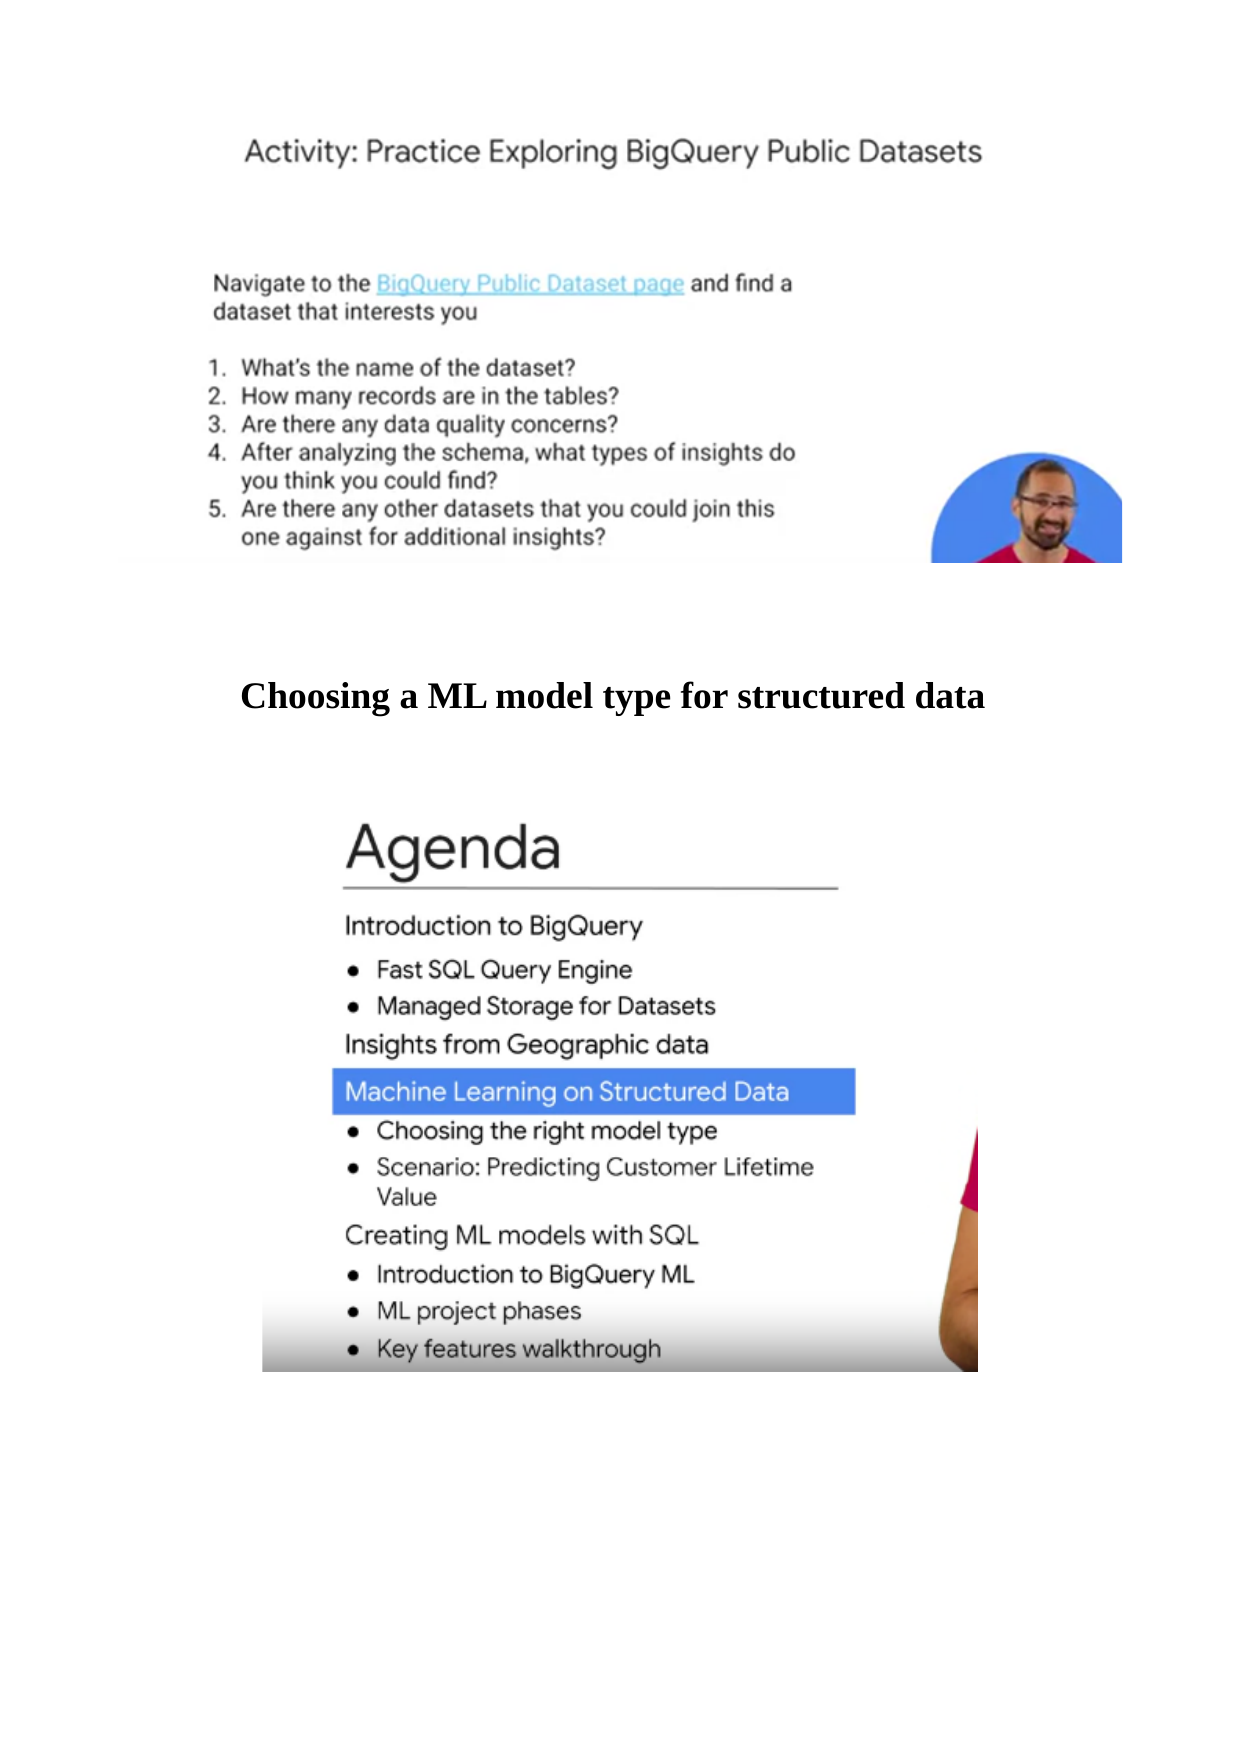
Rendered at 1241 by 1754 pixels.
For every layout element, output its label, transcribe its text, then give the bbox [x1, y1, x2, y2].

picture [262, 757, 978, 1372]
subtitle Choosing a ML model type for structured data [118, 673, 1122, 717]
picture [118, 118, 1123, 563]
